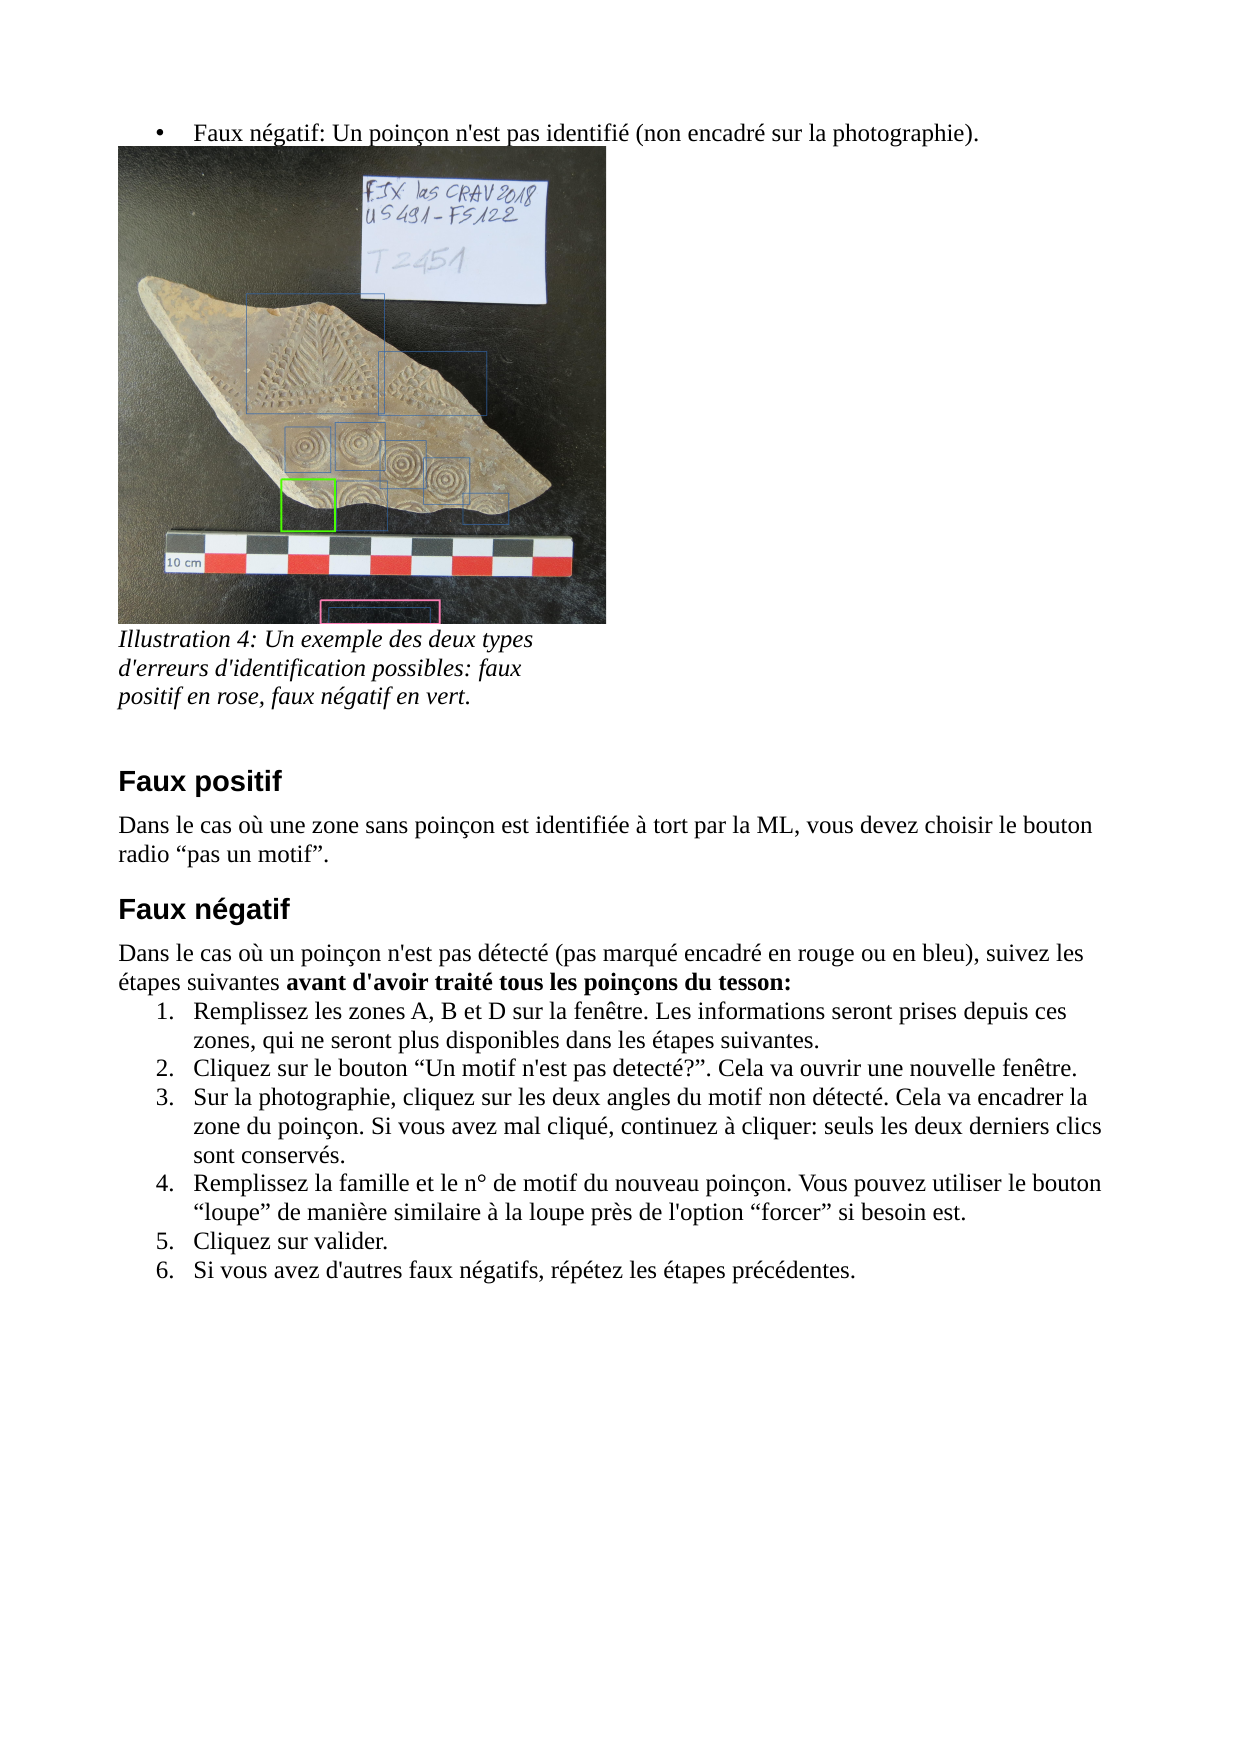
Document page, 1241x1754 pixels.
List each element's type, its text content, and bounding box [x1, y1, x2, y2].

list Si vous avez d'autres faux négatifs, répétez les étapes précédentes. [156, 1255, 1122, 1283]
text Illustration 4: Un exemple des deux types d'erreurs d'identification possibles: faux positif en rose, faux négatif en vert. [118, 624, 558, 710]
subtitle Faux négatif [118, 892, 1122, 926]
list Faux négatif: Un poinçon n'est pas identifié (non encadré sur la photographie). [156, 118, 1122, 147]
text Dans le cas où un poinçon n'est pas détecté (pas marqué encadré en rouge ou en bleu), suivez les étapes suivantes avant d'avoir traité tous les poinçons du tesson: [118, 938, 1122, 996]
subtitle Faux positif [118, 764, 1122, 797]
list Remplissez les zones A, B et D sur la fenêtre. Les informations seront prises depuis ces zones, qui ne seront plus disponibles dans les étapes suivantes. [156, 996, 1122, 1053]
text Dans le cas où une zone sans poinçon est identifiée à tort par la ML, vous devez choisir le bouton radio “pas un motif”. [118, 810, 1122, 867]
list Remplissez la famille et le n° de motif du nouveau poinçon. Vous pouvez utiliser le bouton “loupe” de manière similaire à la loupe près de l'option “forcer” si besoin est. [156, 1168, 1122, 1226]
picture [118, 146, 607, 624]
list Sur la photographie, cliquez sur les deux angles du motif non détecté. Cela va encadrer la zone du poinçon. Si vous avez mal cliqué, continuez à cliquer: seuls les deux derniers clics sont conservés. [156, 1082, 1122, 1168]
list Cliquez sur valider. [156, 1226, 1122, 1255]
list Cliquez sur le bouton “Un motif n'est pas detecté?”. Cela va ouvrir une nouvelle fenêtre. [156, 1053, 1122, 1082]
